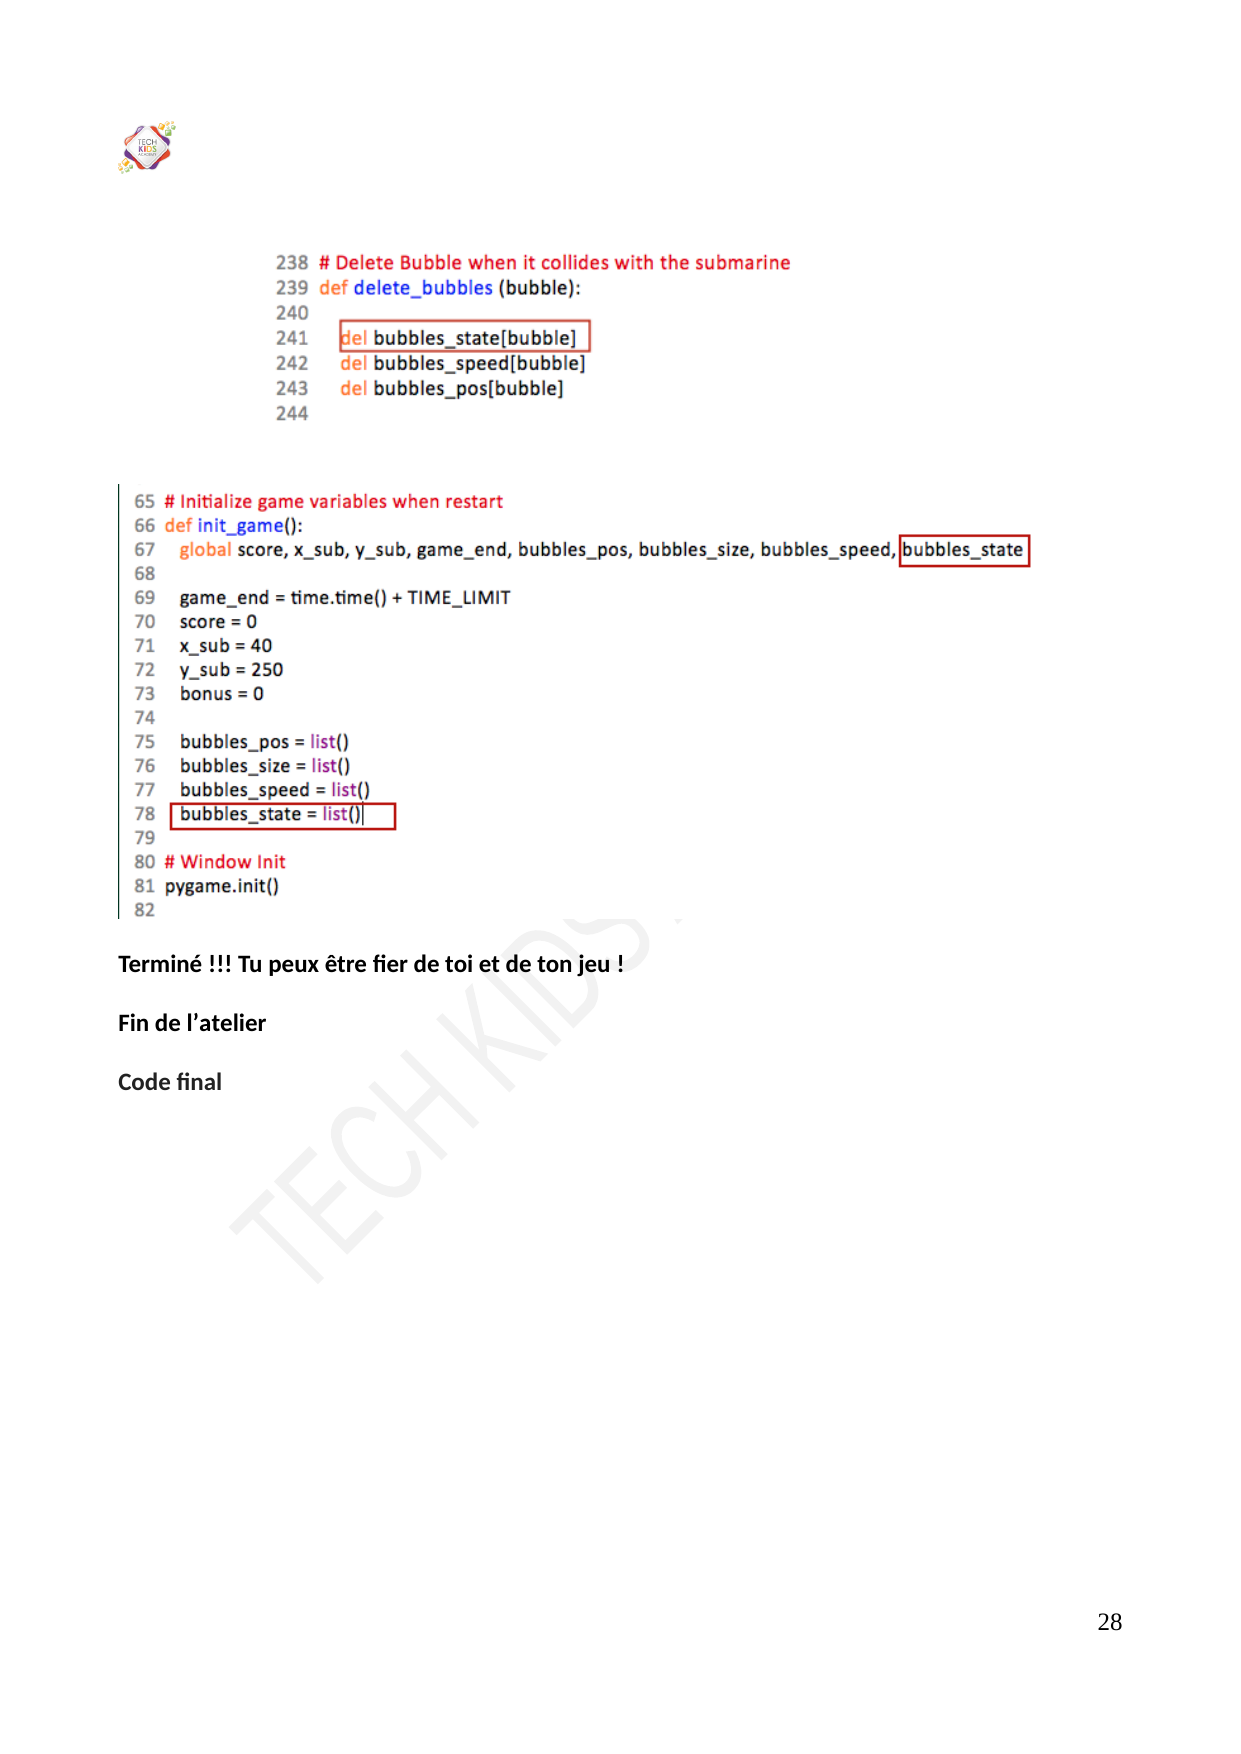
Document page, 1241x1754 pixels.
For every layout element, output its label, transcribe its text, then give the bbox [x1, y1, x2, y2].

text [479, 1007, 545, 1038]
text Code final [118, 1066, 430, 1097]
picture [272, 247, 848, 427]
picture [118, 484, 1123, 919]
text [530, 1007, 1122, 1038]
picture [118, 118, 176, 176]
text [424, 1066, 1122, 1097]
text Terminé !!! Tu peux être fier de toi et de ton jeu ! [517, 948, 584, 978]
text Terminé !!! Tu peux être fier de toi et de ton jeu ! [118, 948, 522, 978]
text Terminé !!! Tu peux être fier de toi et de ton jeu ! [575, 948, 1122, 978]
text Fin de l’atelier [118, 1007, 476, 1038]
